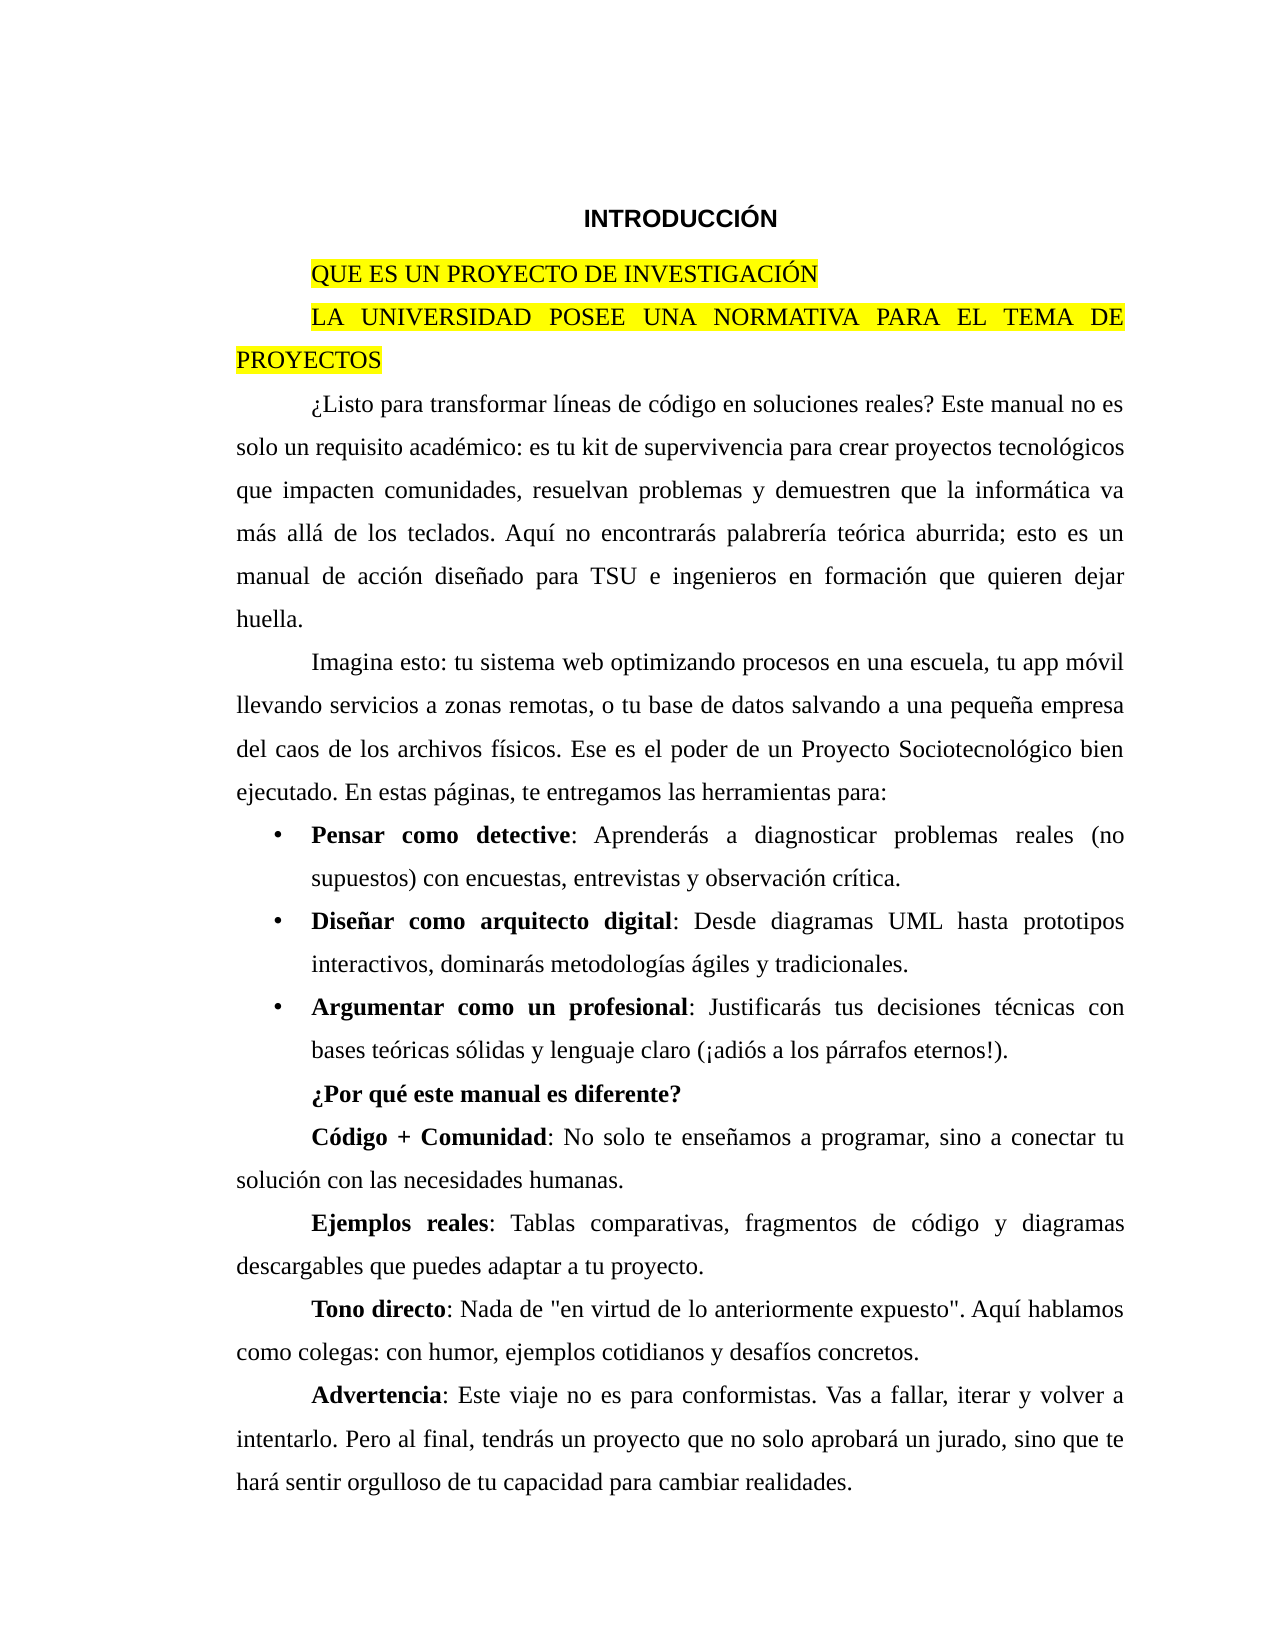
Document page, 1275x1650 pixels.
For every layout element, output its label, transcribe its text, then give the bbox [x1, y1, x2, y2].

text Imagina esto: tu sistema web optimizando procesos en una escuela, tu app móvil llevando servicios a zonas remotas, o tu base de datos salvando a una pequeña empresa del caos de los archivos físicos. Ese es el poder de un Proyecto Sociotecnológico bien ejecutado. En estas páginas, te entregamos las herramientas para: [236, 647, 1125, 806]
text ¿Listo para transformar líneas de código en soluciones reales? Este manual no es solo un requisito académico: es tu kit de supervivencia para crear proyectos tecnológicos que impacten comunidades, resuelvan problemas y demuestren que la informática va más allá de los teclados. Aquí no encontrarás palabrería teórica aburrida; esto es un manual de acción diseñado para TSU e ingenieros en formación que quieren dejar huella. [236, 389, 1125, 633]
list Argumentar como un profesional: Justificarás tus decisiones técnicas con bases teóricas sólidas y lenguaje claro (¡adiós a los párrafos eternos!). [274, 992, 1125, 1064]
text ¿Por qué este manual es diferente? [236, 1079, 1125, 1107]
text Tono directo: Nada de "en virtud de lo anteriormente expuesto". Aquí hablamos como colegas: con humor, ejemplos cotidianos y desafíos concretos. [236, 1294, 1125, 1366]
text LA UNIVERSIDAD POSEE UNA NORMATIVA PARA EL TEMA DE PROYECTOS [236, 302, 1125, 374]
list Diseñar como arquitecto digital: Desde diagramas UML hasta prototipos interactivos, dominarás metodologías ágiles y tradicionales. [274, 906, 1125, 978]
text Ejemplos reales: Tablas comparativas, fragmentos de código y diagramas descargables que puedes adaptar a tu proyecto. [236, 1208, 1125, 1280]
text Código + Comunidad: No solo te enseñamos a programar, sino a conectar tu solución con las necesidades humanas. [236, 1122, 1125, 1194]
text QUE ES UN PROYECTO DE INVESTIGACIÓN [236, 259, 1125, 288]
subtitle INTRODUCCIÓN [236, 204, 1125, 232]
text Advertencia: Este viaje no es para conformistas. Vas a fallar, iterar y volver a intentarlo. Pero al final, tendrás un proyecto que no solo aprobará un jurado, sino que te hará sentir orgulloso de tu capacidad para cambiar realidades. [236, 1381, 1125, 1496]
list Pensar como detective: Aprenderás a diagnosticar problemas reales (no supuestos) con encuestas, entrevistas y observación crítica. [274, 820, 1125, 892]
